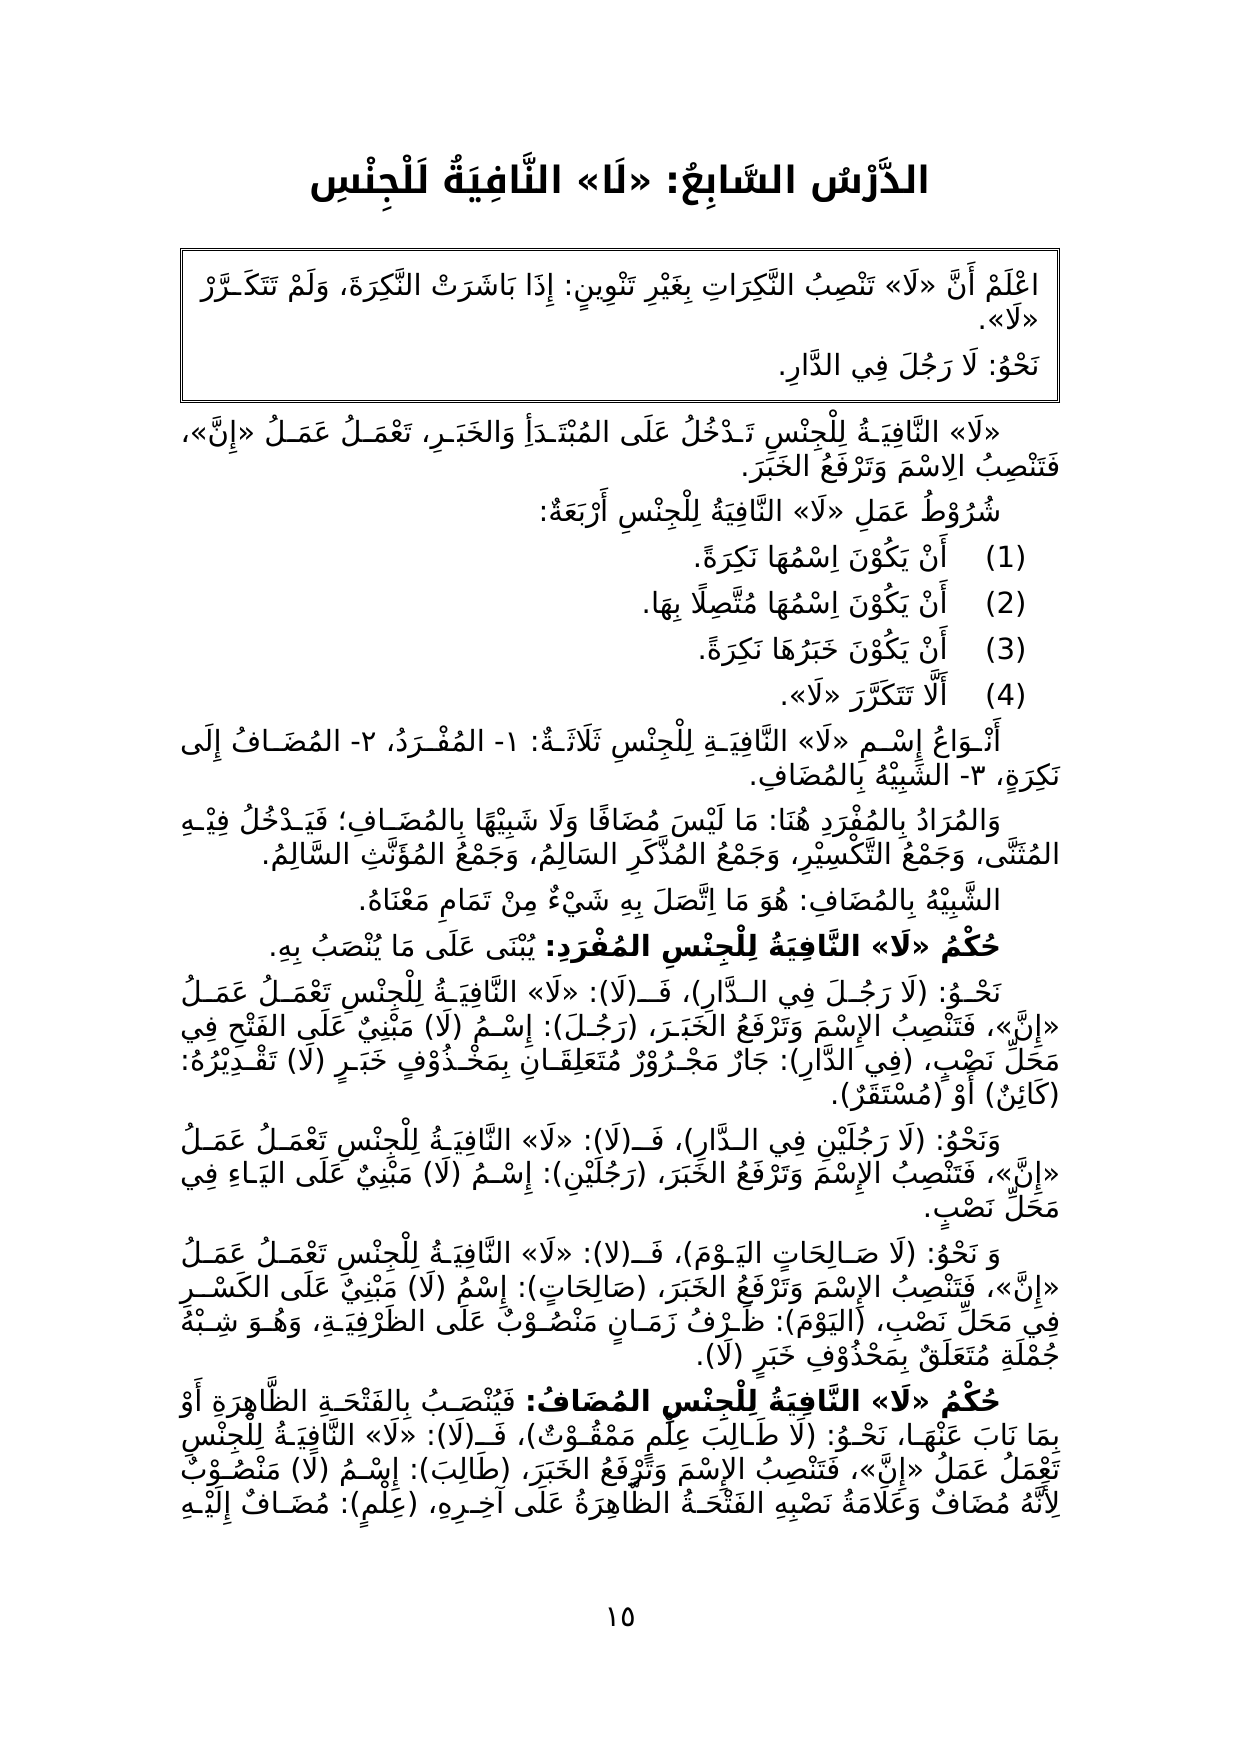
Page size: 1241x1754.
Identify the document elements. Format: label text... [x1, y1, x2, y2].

text «لَا» النَّافِيَةُ لِلْجِنْسِ تَدْخُلُ عَلَى المُبْتَدَأِ وَالخَبَرِ، تَعْمَلُ عَمَلُ «إِنَّ»، فَتَنْصِبُ الِاسْمَ وَتَرْفَعُ الخَبَرَ. [180, 415, 1060, 483]
text وَنَحْوُ: (لَا رَجُلَيْنِ فِي الدَّارِ)، فَـ(لَا): «لَا» النَّافِيَةُ لِلْجِنْسِ تَعْمَلُ عَمَلُ «إِنَّ»، فَتَنْصِبُ الإِسْمَ وَتَرْفَعُ الخَبَرَ، (رَجُلَيْنِ): إِسْمُ (لَا) مَبْنِيٌ عَلَى اليَاءِ فِي مَحَلِّ نَصْبٍ. [180, 1123, 1060, 1225]
text نَحْوُ: (لَا رَجُلَ فِي الدَّارِ)، فَـ(لَا): «لَا» النَّافِيَةُ لِلْجِنْسِ تَعْمَلُ عَمَلُ «إِنَّ»، فَتَنْصِبُ الإِسْمَ وَتَرْفَعُ الخَبَرَ، (رَجُلَ): إِسْمُ (لَا) مَبْنِيٌ عَلَى الفَتْحِ فِي مَحَلِّ نَصْبٍ، (فِي الدَّارِ): جَارٌ مَجْرُوْرٌ مُتَعَلِقَانِ بِمَخْذُوْفٍ خَبَرٍ (لَا) تَقْدِيْرُهُ: (كَائِنٌ) أَوْ (مُسْتَقَرٌ). [180, 975, 1060, 1111]
text وَ نَحْوُ: (لَا صَالِحَاتٍ اليَوْمَ)، فَـ(لا): «لَا» النَّافِيَةُ لِلْجِنْسِ تَعْمَلُ عَمَلُ «إِنَّ»، فَتَنْصِبُ الإِسْمَ وَتَرْفَعُ الخَبَرَ، (صَالِحَاتٍ): إِسْمُ (لَا) مَبْنِيٌ عَلَى الكَسْرِ فِي مَحَلِّ نَصْبِ، (اليَوْمَ): ظَرْفُ زَمَانٍ مَنْصُوْبٌ عَلَى الظَرْفِيَةِ، وَهُوَ شِبْهُ جُمْلَةِ مُتَعَلَقٌ بِمَحْذُوْفِ خَبَرٍ (لَا). [180, 1237, 1060, 1372]
text الشَّبِيْهُ بِالمُضَافِ: هُوَ مَا اِتَّصَلَ بِهِ شَيْءٌ مِنْ تَمَامِ مَعْنَاهُ. [180, 883, 1060, 917]
text حُكْمُ «لَا» النَّافِيَةُ لِلْجِنْسِ المُضَافُ: فَيُنْصَبُ بِالفَتْحَةِ الظَّاهِرَةِ أَوْ بِمَا نَابَ عَنْهَا، نَحْوُ: (لَا طَالِبَ عِلْمٍ مَمْقُوْتٌ)، فَـ(لَا): «لَا» النَّافِيَةُ لِلْجِنْسِ تَعْمَلُ عَمَلُ «إِنَّ»، فَتَنْصِبُ الإِسْمَ وَتَرْفَعُ الخَبَرَ، (طَالِبَ): إِسْمُ (لَا) مَنْصُوْبٌ لِأَنَّهُ مُضَافٌ وَعَلَامَةُ نَصْبِهِ الفَتْحَةُ الظَّاهِرَةُ عَلَى آخِرِهِ، (عِلْمٍ): مُضَافٌ إِلَيْهِ مَجْرُوْرٌ بِالمُضَافِ وَعَلَامَةُ جَرِّهِ الكَسْرَةُ الظَّاهِرَةُ عَلَى آخِرِهِ، (مَمْقُوْتٌ): خَبَرُ (لَا) مَرْفُوْعٌ وَعَلَامَةُ رَفْعِهِ الضَّمَّةُ الظَّاهِرَةُ عَلَى آخِرِهِ. [180, 1384, 1060, 1520]
subtitle الدَّرْسُ السَّابِعُ: «لَا» النَّافِيَةُ لَلْجِنْسِ [180, 146, 1060, 217]
text اعْلَمْ أَنَّ «لَا» تَنْصِبُ النَّكِرَاتِ بِغَيْرِ تَنْوِينٍ: إِذَا بَاشَرَتْ النَّكِرَةَ، وَلَمْ تَتَكَرَّرْ «لَا». [183, 251, 1057, 327]
text حُكْمُ «لَا» النَّافِيَةُ لِلْجِنْسِ المُفْرَدِ: يُبْنَى عَلَى مَا يُنْصَبُ بِهِ. [180, 929, 1060, 963]
list أَنْ يَكُوْنَ خَبَرُهَا نَكِرَةً. [180, 632, 985, 666]
list أَنْ يَكُوْنَ اِسْمُهَا نَكِرَةً. [180, 541, 985, 574]
text أَنْوَاعُ إِسْمِ «لَا» النَّافِيَةِ لِلْجِنْسِ ثَلَاثَةٌ: ١- المُفْرَدُ، ٢- المُضَافُ إِلَى نَكِرَةٍ، ٣- الشَبِيْهُ بِالمُضَافِ. [180, 724, 1060, 792]
text نَحْوُ: لَا رَجُلَ فِي الدَّارِ. [183, 327, 1057, 400]
list أَنْ يَكُوْنَ اِسْمُهَا مُتَّصِلًا بِهَا. [180, 586, 985, 620]
text وَالمُرَادُ بِالمُفْرَدِ هُنَا: مَا لَيْسَ مُضَافًا وَلَا شَبِيْهًا بِالمُضَافِ؛ فَيَدْخُلُ فِيْهِ المُثَنَّى، وَجَمْعُ التَّكْسِيْرِ، وَجَمْعُ المُذَّكَرِ السَالِمُ، وَجَمْعُ المُؤَنَّثِ السَّالِمُ. [180, 804, 1060, 872]
text شُرُوْطُ عَمَلِ «لَا» النَّافِيَةُ لِلْجِنْسِ أَرْبَعَةٌ: [180, 495, 1060, 529]
list أَلَّا تَتَكَرَّرَ «لَا». [180, 678, 985, 712]
